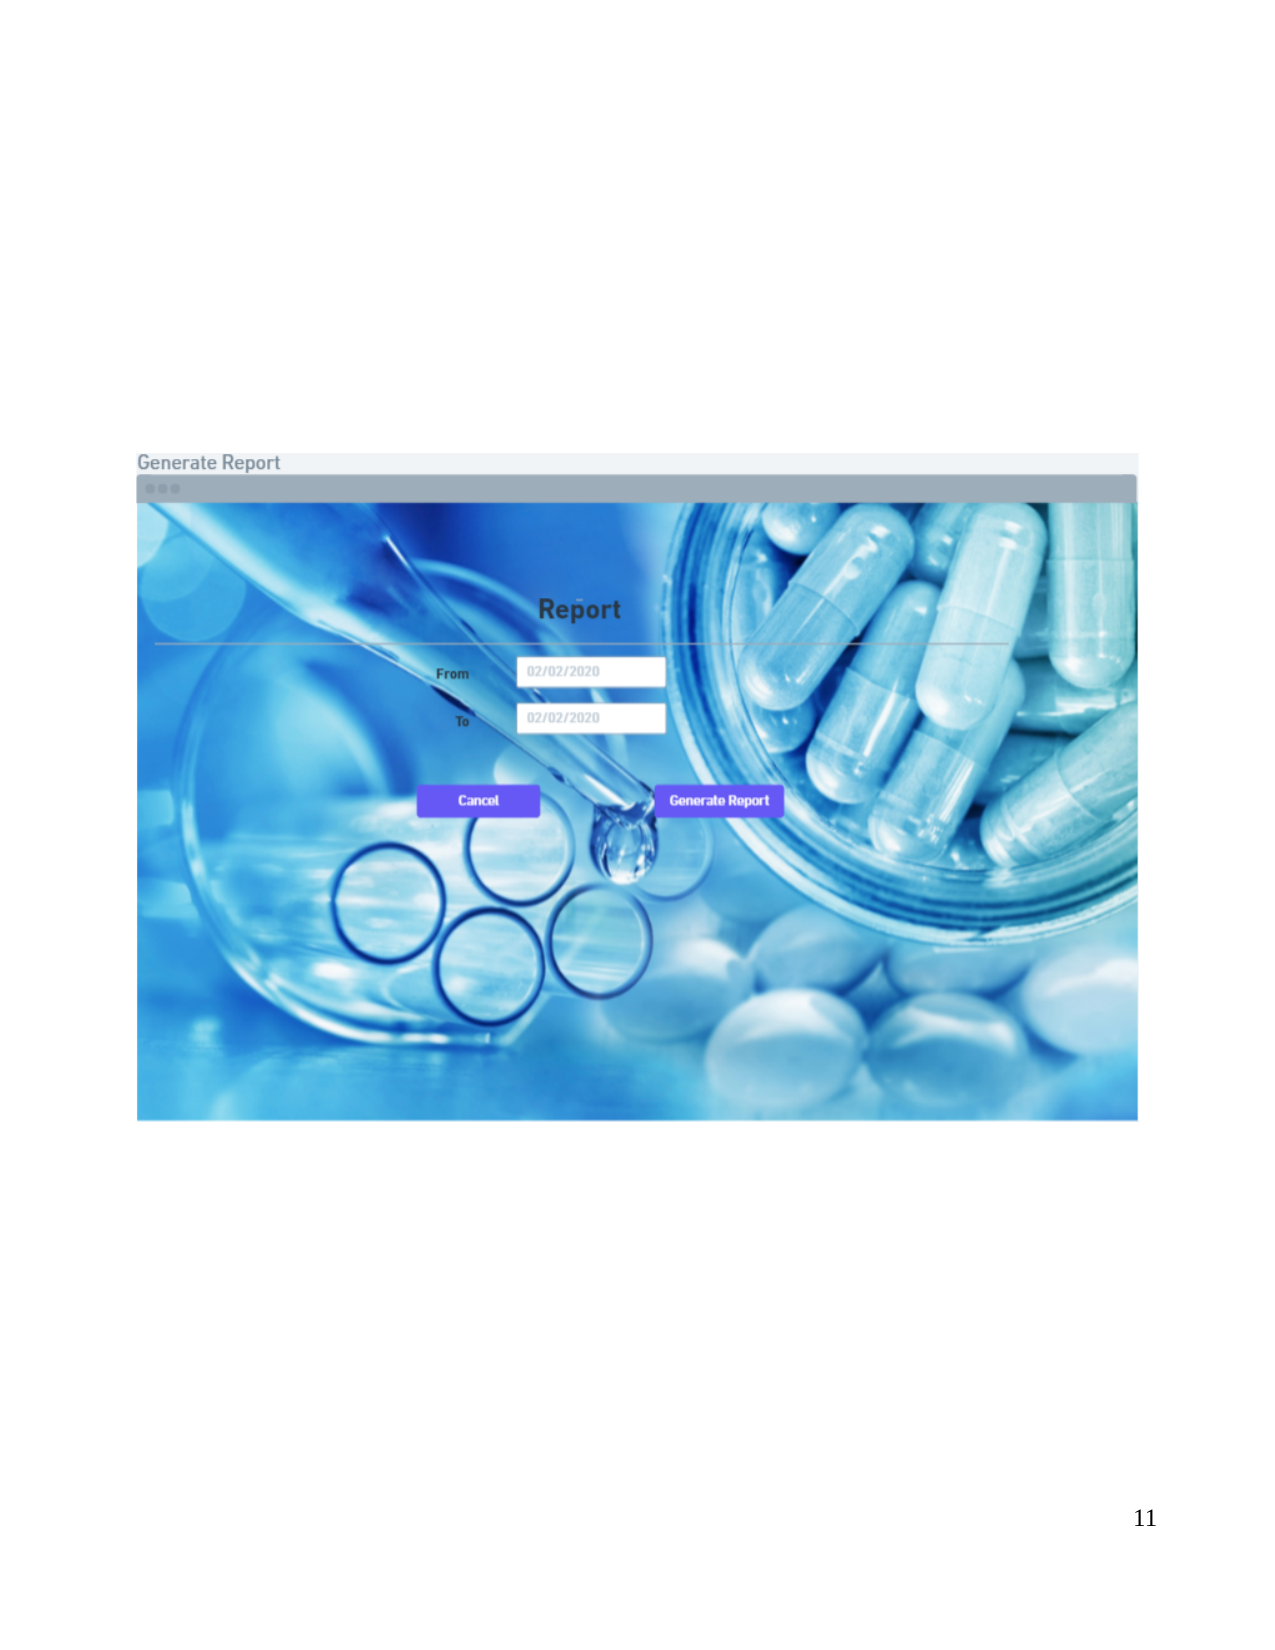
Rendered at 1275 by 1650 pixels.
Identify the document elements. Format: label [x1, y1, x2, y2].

picture [136, 453, 1139, 1123]
